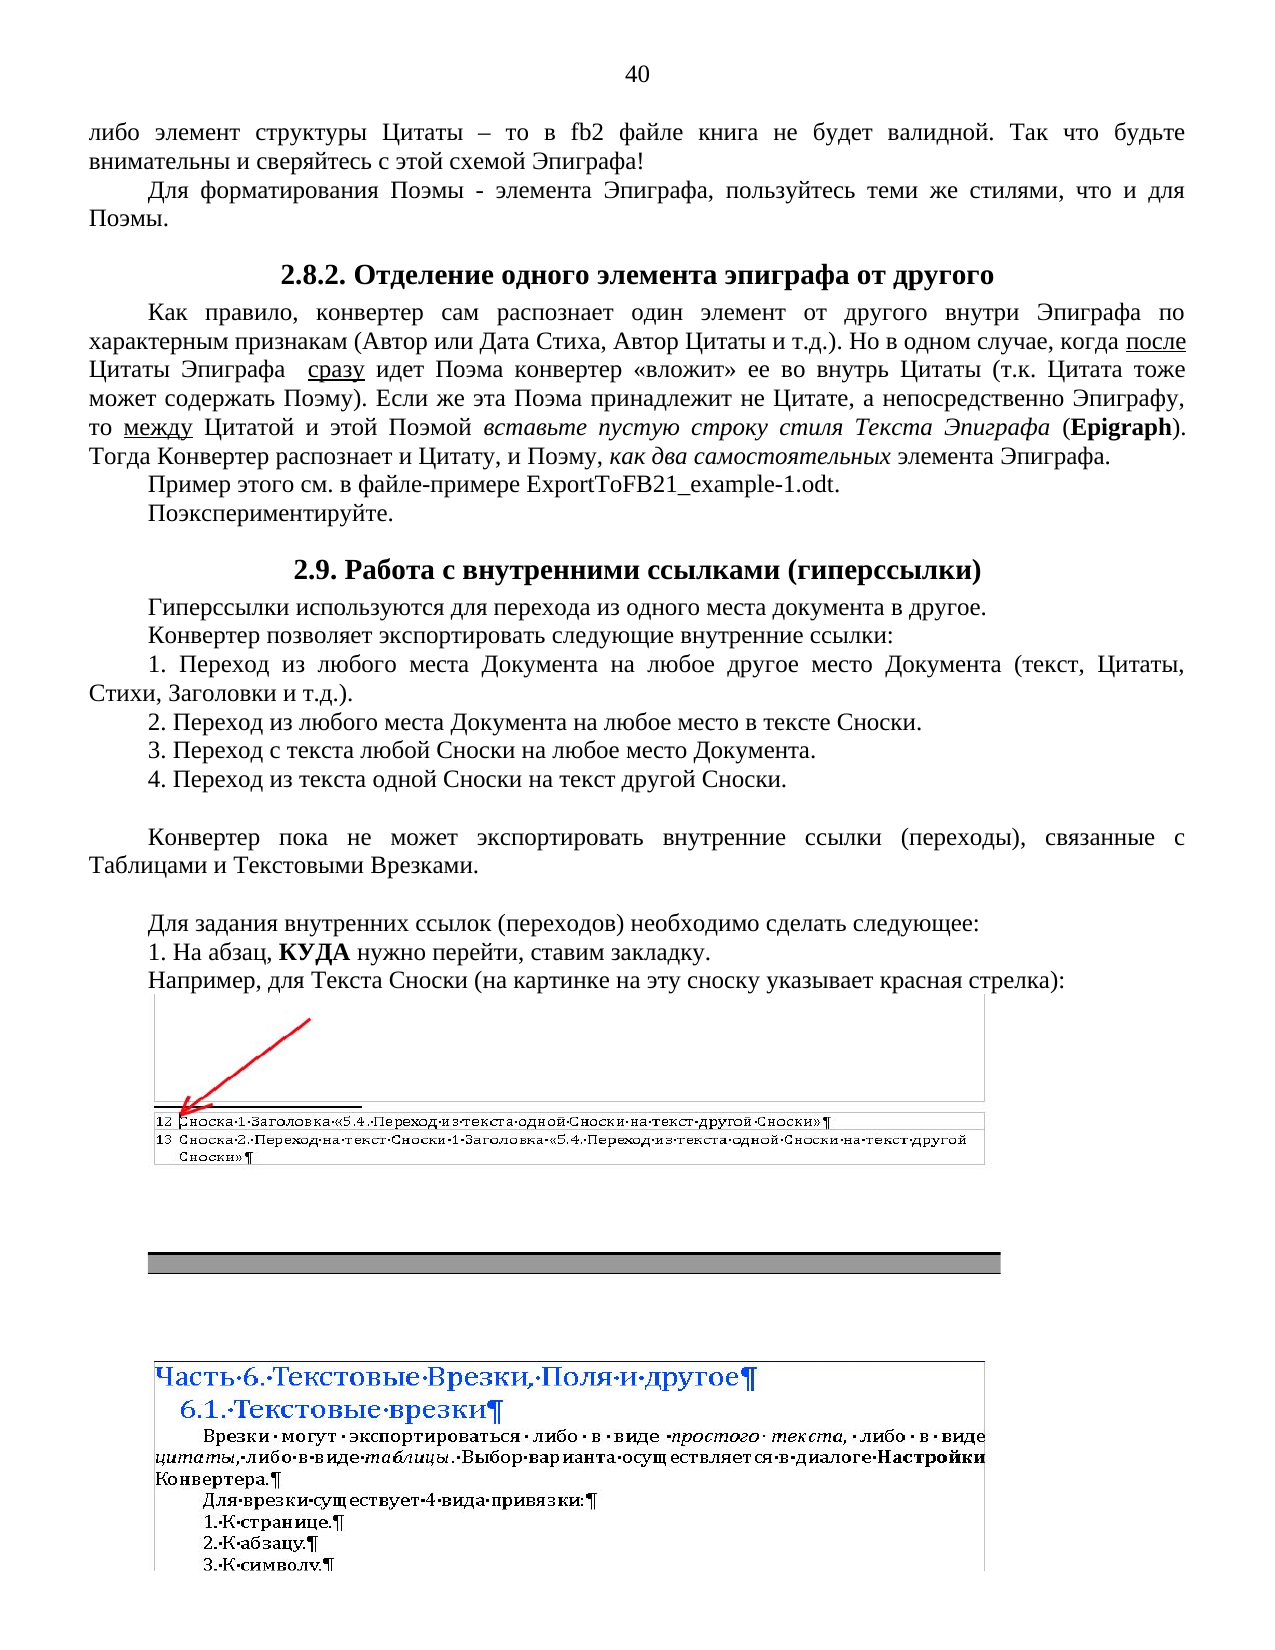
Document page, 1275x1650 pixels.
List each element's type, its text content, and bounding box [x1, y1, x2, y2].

text Например, для Текста Сноски (на картинке на эту сноску указывает красная стрелка): [89, 966, 1186, 994]
text 2. Переход из любого места Документа на любое место в тексте Сноски. [89, 707, 1186, 736]
text Гиперссылки используются для перехода из одного места документа в другое. [89, 592, 1186, 621]
text Поэкспериментируйте. [89, 498, 1186, 527]
subtitle 2.8.2. Отделение одного элемента эпиграфа от другого [89, 257, 1186, 291]
text 1. На абзац, КУДА нужно перейти, ставим закладку. [89, 937, 1186, 966]
text 3. Переход с текста любой Сноски на любое место Документа. [89, 736, 1186, 764]
picture [147, 994, 1001, 1571]
text Пример этого см. в файле-примере ExportToFB21_example-1.odt. [89, 469, 1186, 498]
subtitle 2.9. Работа с внутренними ссылками (гиперссылки) [89, 552, 1186, 586]
text Конвертер пока не может экспортировать внутренние ссылки (переходы), связанные с Таблицами и Текстовыми Врезками. [89, 822, 1186, 879]
text Для задания внутренних ссылок (переходов) необходимо сделать следующее: [89, 908, 1186, 937]
text 4. Переход из текста одной Сноски на текст другой Сноски. [89, 764, 1186, 793]
text Для форматирования Поэмы - элемента Эпиграфа, пользуйтесь теми же стилями, что и для Поэмы. [89, 175, 1186, 232]
text Как правило, конвертер сам распознает один элемент от другого внутри Эпиграфа по характерным признакам (Автор или Дата Стиха, Автор Цитаты и т.д.). Но в одном случае, когда после Цитаты Эпиграфа сразу идет Поэма конвертер «вложит» ее во внутрь Цитаты (т.к. Цитата тоже может содержать Поэму). Если же эта Поэма принадлежит не Цитате, а непосредственно Эпиграфу, то между Цитатой и этой Поэмой вставьте пустую строку стиля Текста Эпиграфа (Epigraph). Тогда Конвертер распознает и Цитату, и Поэму, как два самостоятельных элемента Эпиграфа. [89, 297, 1186, 469]
text 1. Переход из любого места Документа на любое другое место Документа (текст, Цитаты, Стихи, Заголовки и т.д.). [89, 649, 1186, 707]
text либо элемент структуры Цитаты – то в fb2 файле книга не будет валидной. Так что будьте внимательны и сверяйтесь с этой схемой Эпиграфа! [89, 117, 1186, 175]
text Конвертер позволяет экспортировать следующие внутренние ссылки: [89, 621, 1186, 649]
